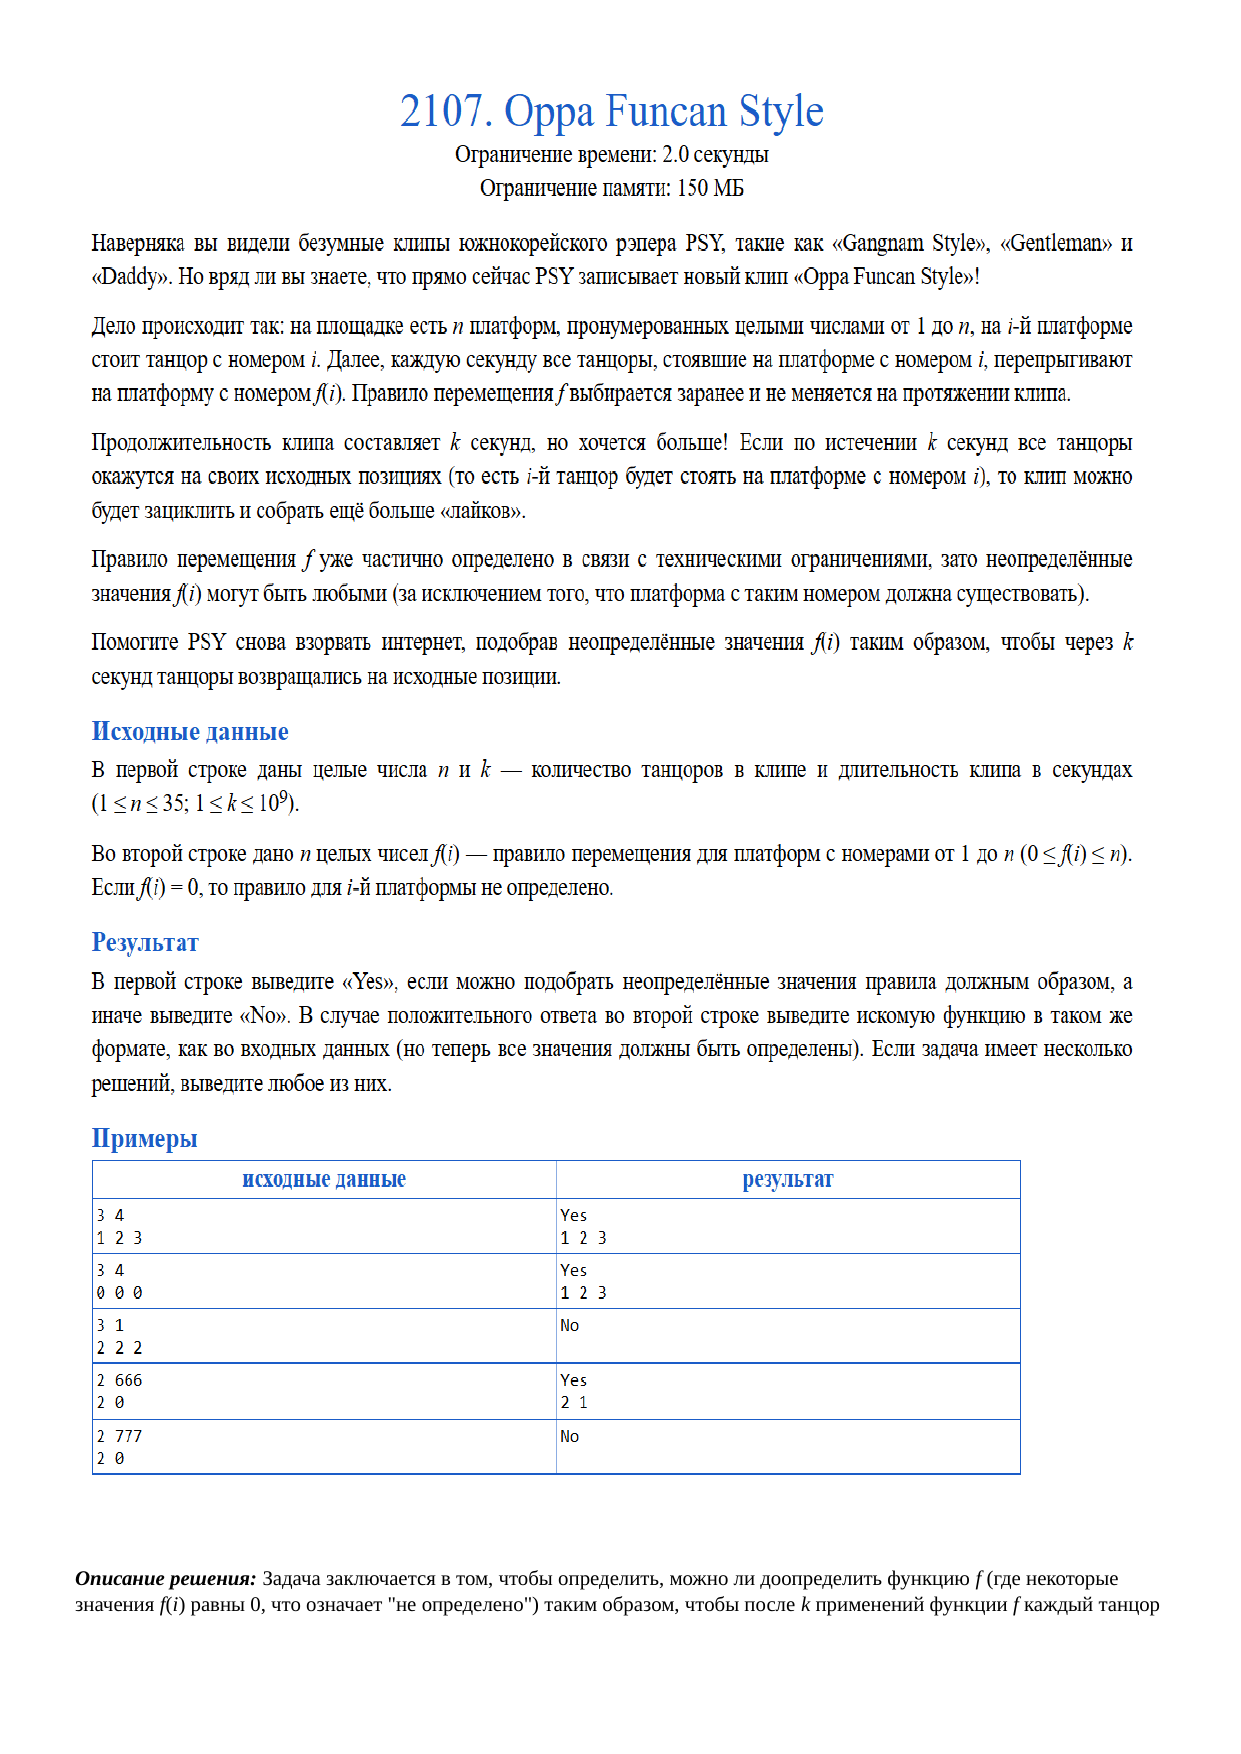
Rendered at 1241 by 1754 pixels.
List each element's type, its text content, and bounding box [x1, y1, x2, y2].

text Описание решения: Задача заключается в том, чтобы определить, можно ли доопределить функцию f (где некоторые значения f(i) равны 0, что означает "не определено") таким образом, чтобы после k применений функции f каждый танцор [75, 1566, 1172, 1616]
